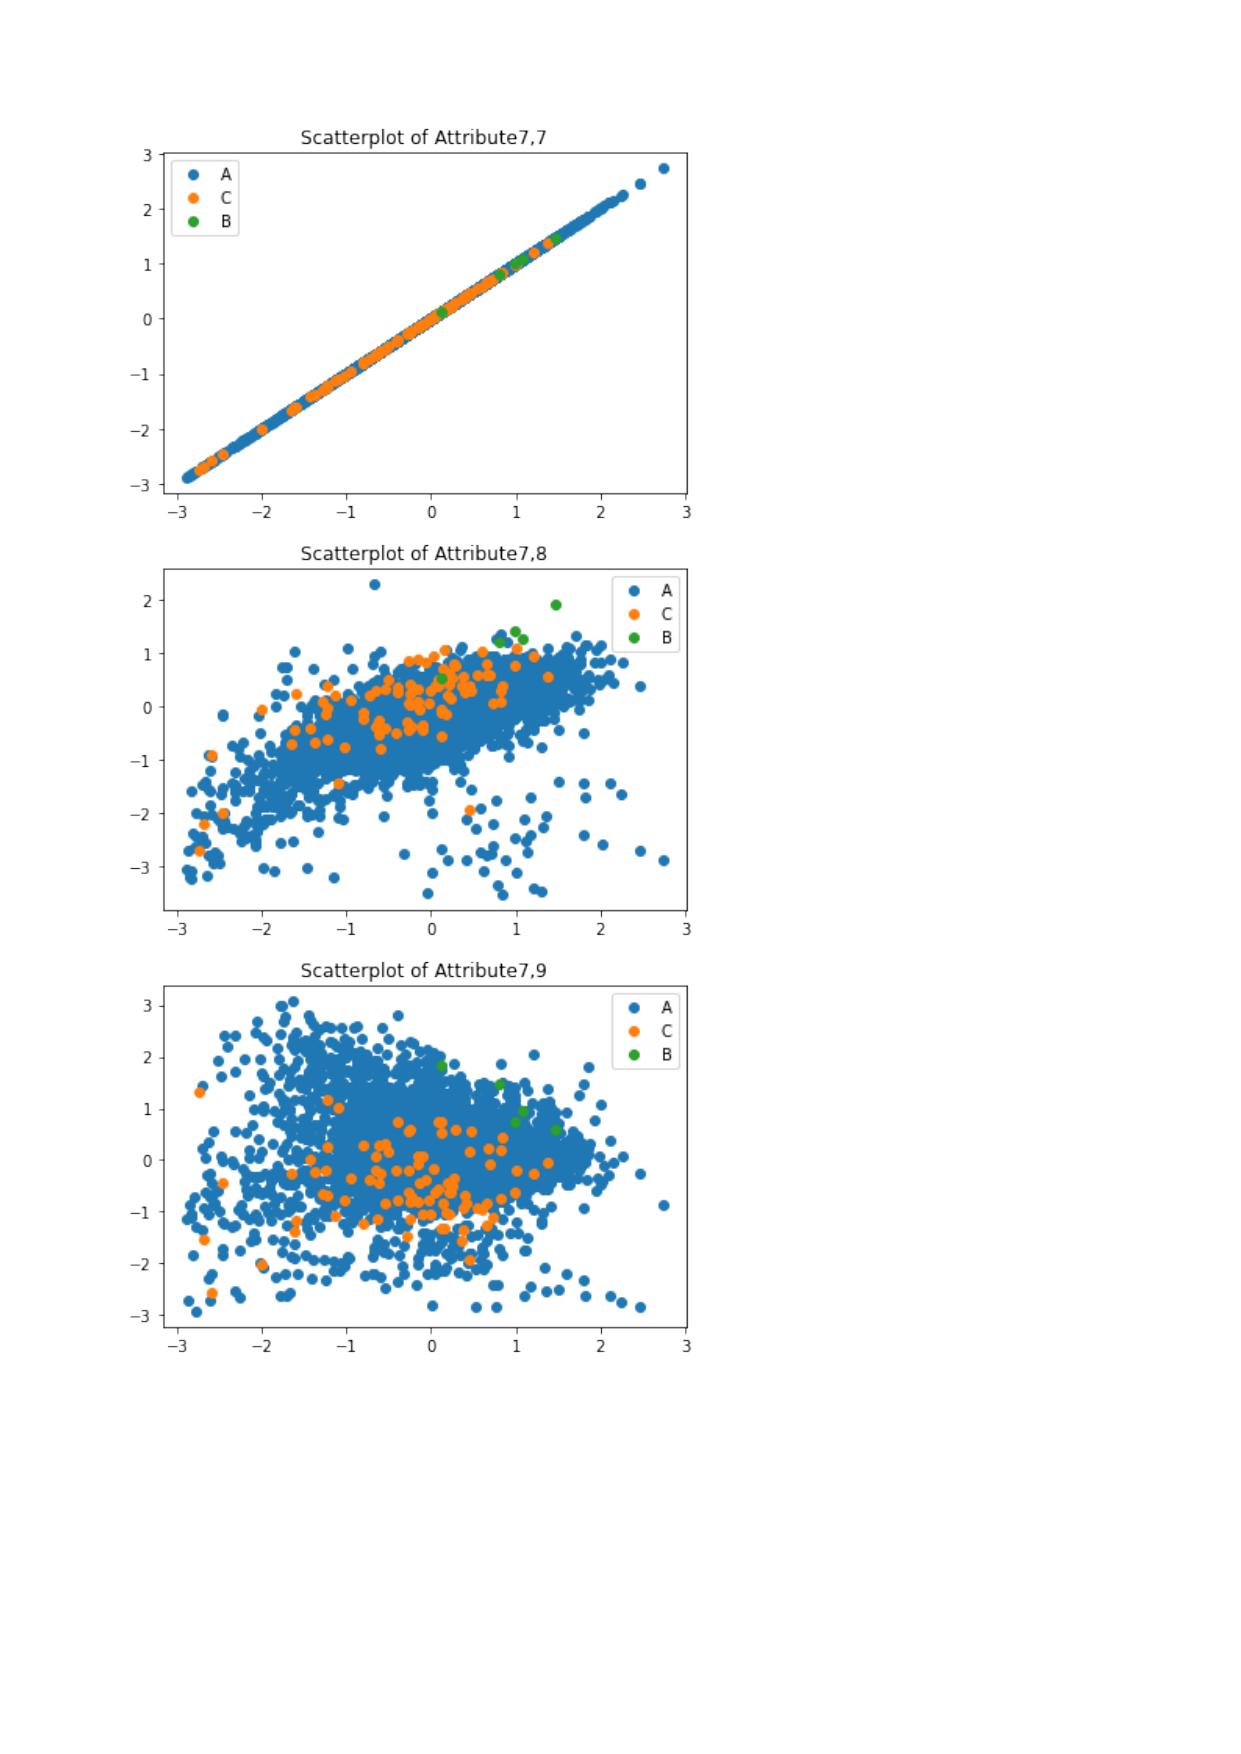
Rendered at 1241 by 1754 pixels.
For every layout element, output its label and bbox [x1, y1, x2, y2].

picture [118, 118, 701, 531]
picture [118, 535, 701, 948]
picture [118, 951, 701, 1365]
